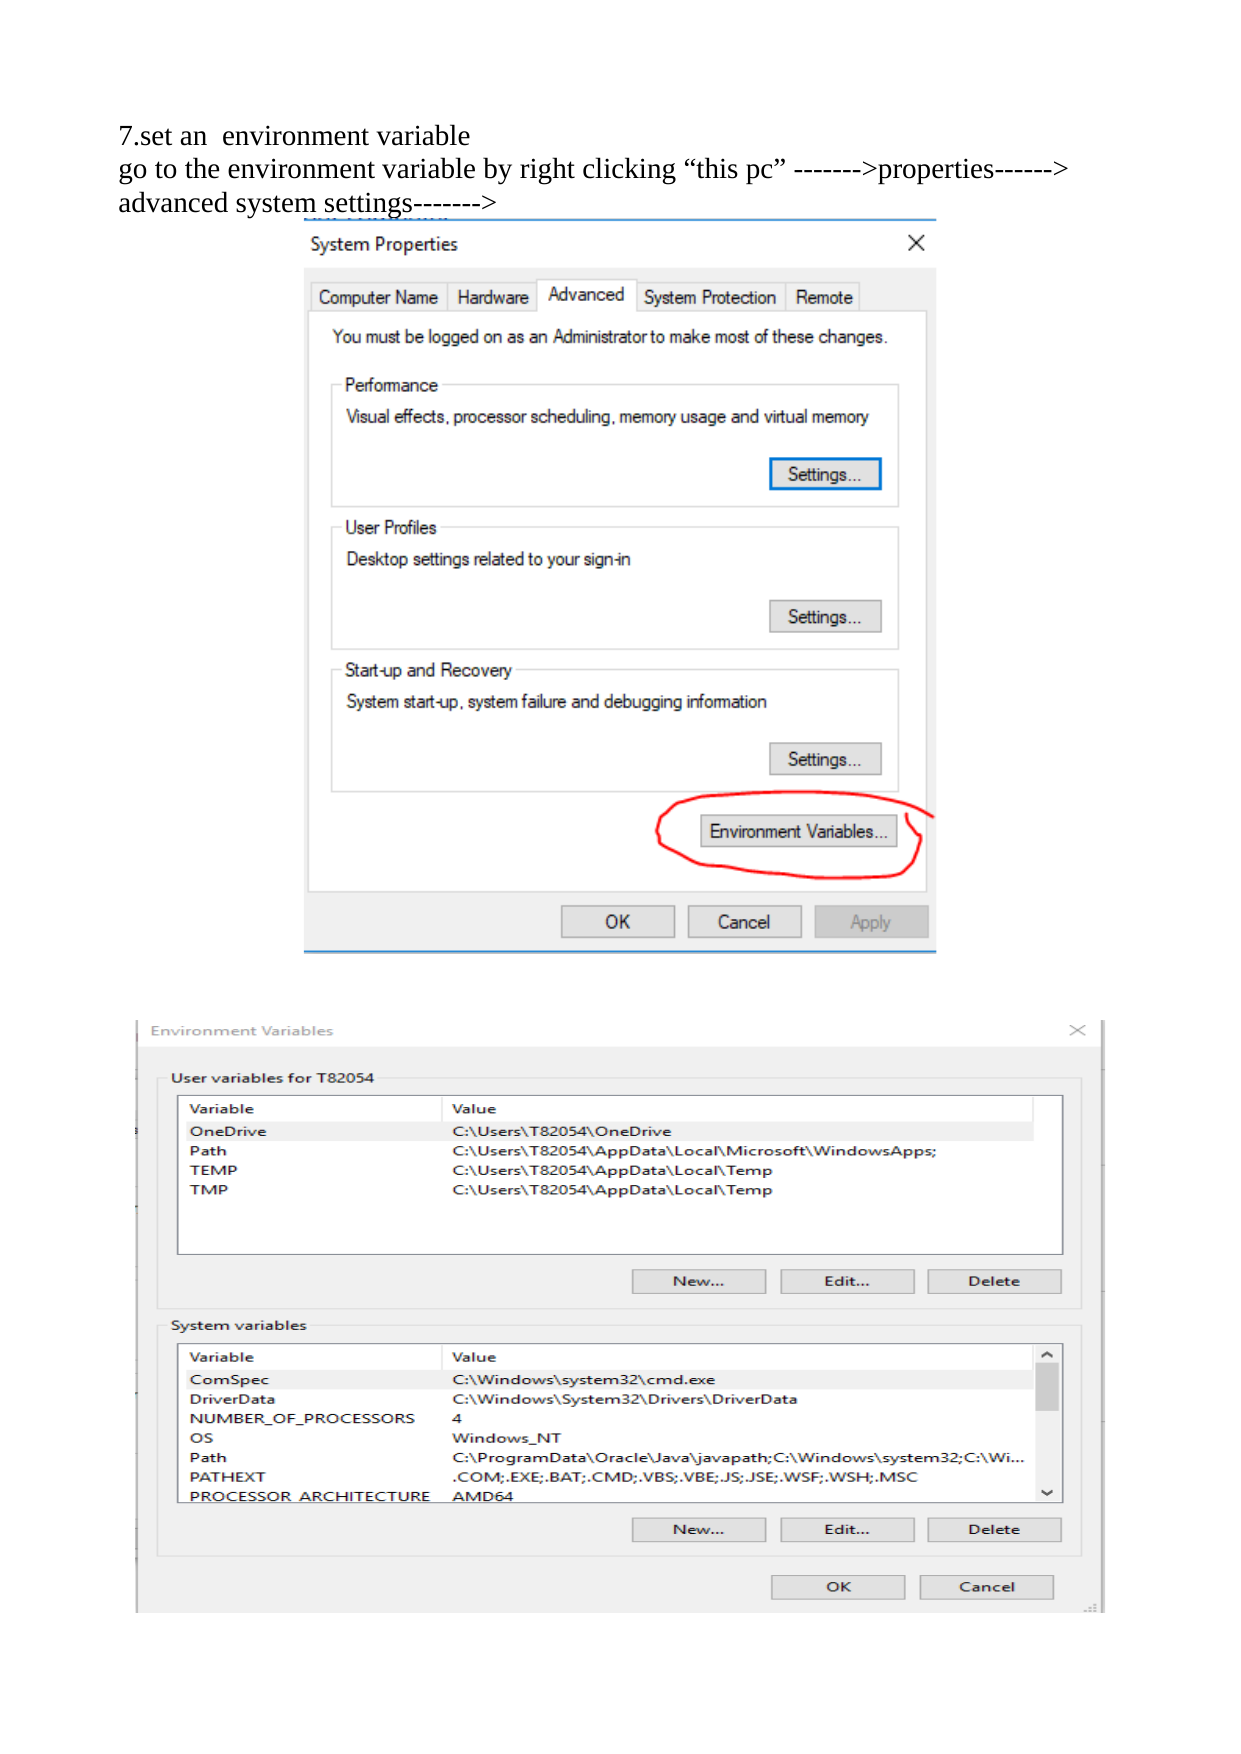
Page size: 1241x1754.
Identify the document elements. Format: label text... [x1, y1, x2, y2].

text go to the environment variable by right clicking “this pc” ------->properties------> [118, 152, 1122, 185]
text advanced system settings-------> [118, 185, 1122, 219]
picture [135, 1020, 1106, 1613]
text 7.set an environment variable [118, 118, 1122, 152]
picture [303, 218, 937, 954]
